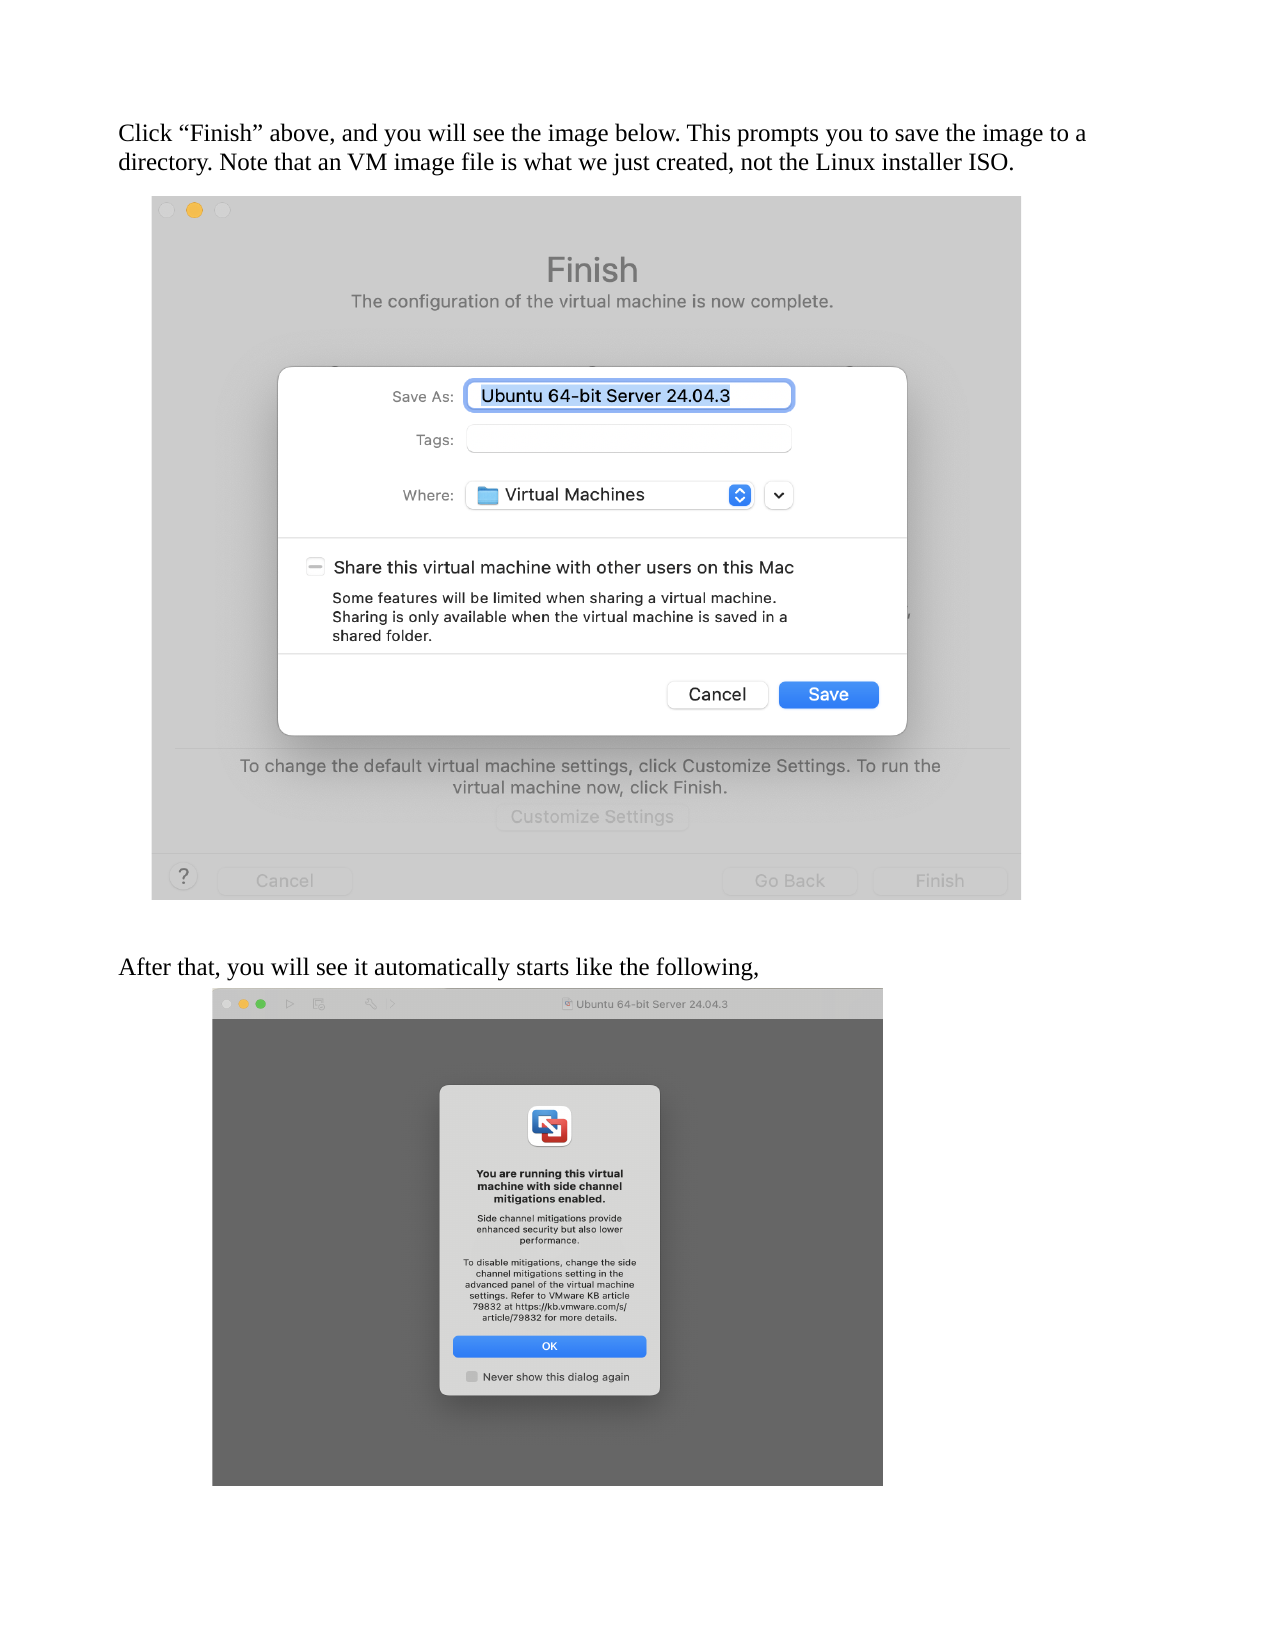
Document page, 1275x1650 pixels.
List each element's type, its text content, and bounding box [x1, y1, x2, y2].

text After that, you will see it automatically starts like the following, [118, 952, 1157, 981]
picture [151, 196, 1022, 900]
text Click “Finish” above, and you will see the image below. This prompts you to save the image to a directory. Note that an VM image file is what we just created, not the Linux installer ISO. [118, 118, 1157, 176]
picture [212, 988, 883, 1486]
